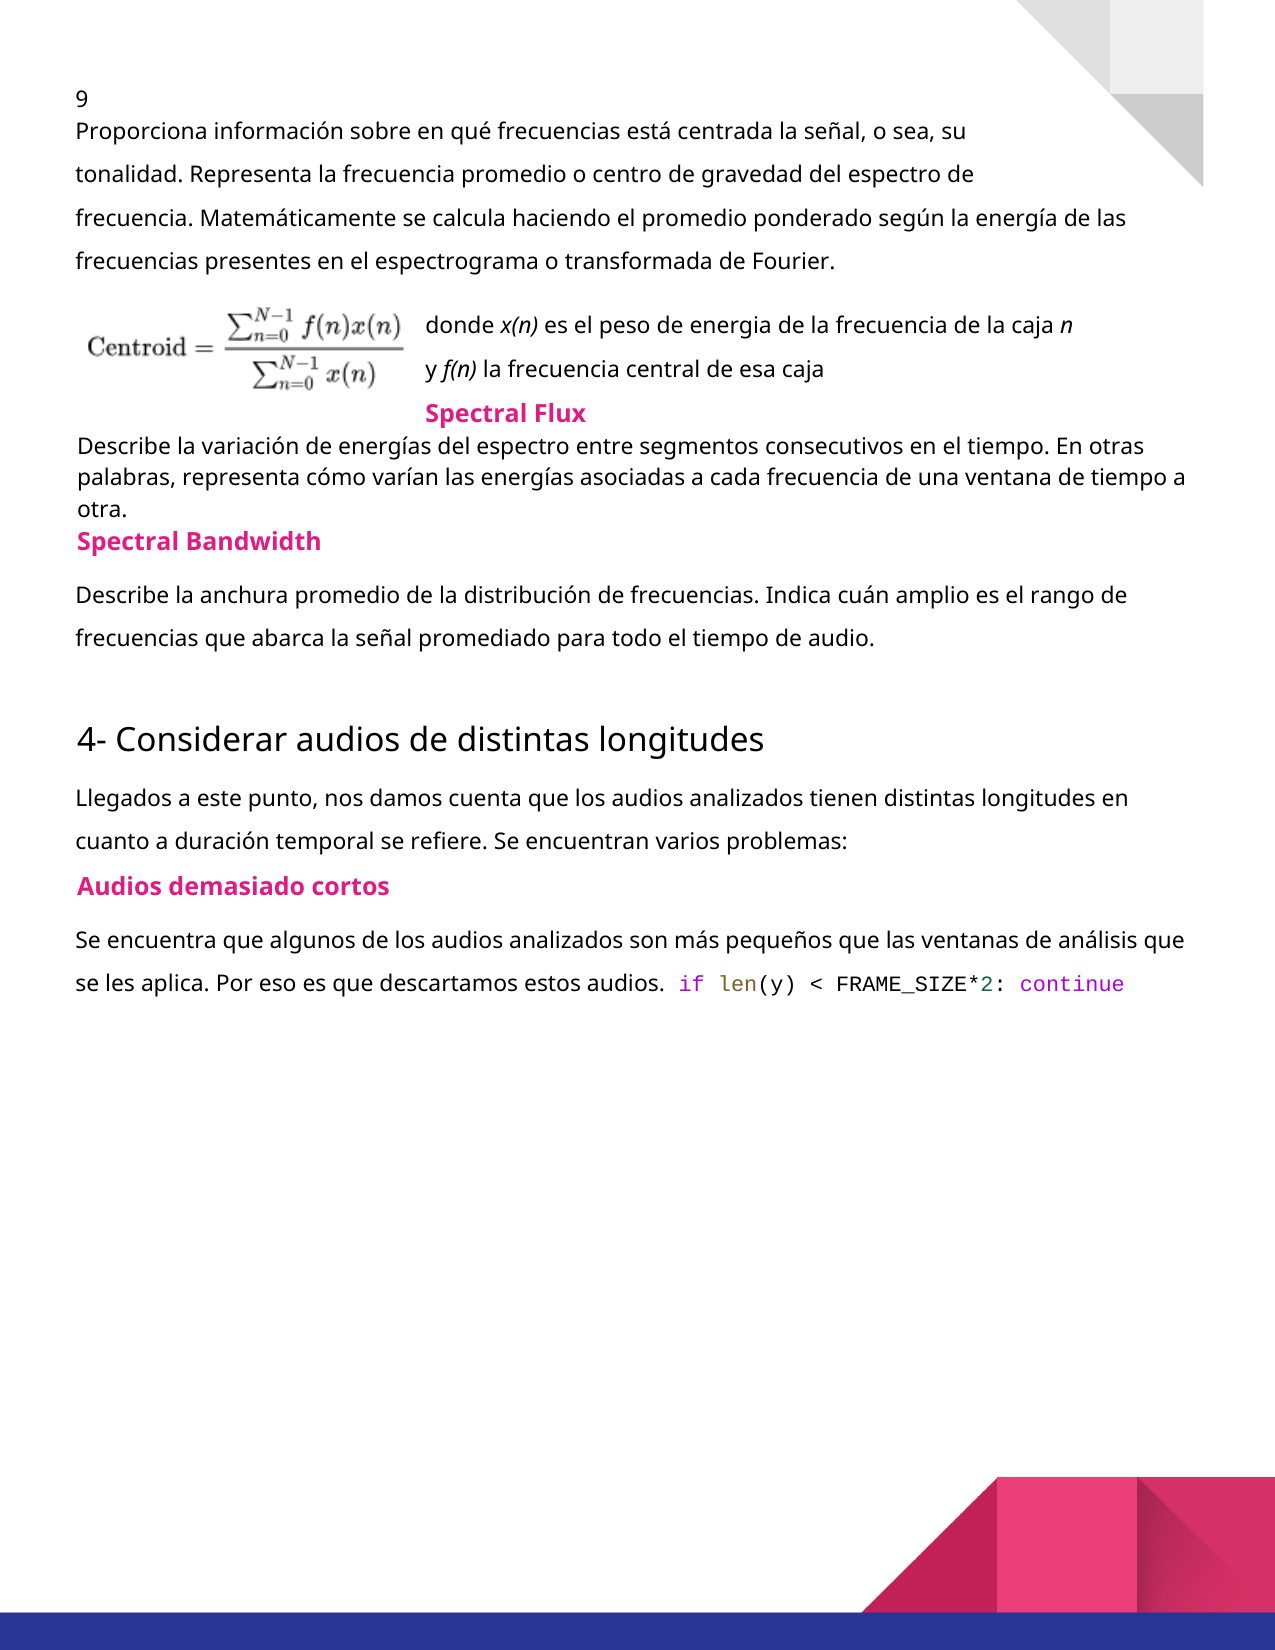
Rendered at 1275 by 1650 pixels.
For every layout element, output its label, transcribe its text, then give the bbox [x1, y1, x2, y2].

subtitle Spectral Bandwidth [77, 524, 1198, 558]
subtitle 4- Considerar audios de distintas longitudes [77, 716, 1198, 761]
subtitle Audios demasiado cortos [77, 869, 1198, 903]
picture [1015, 0, 1204, 188]
subtitle Spectral Flux [77, 396, 1198, 430]
subtitle Describe la variación de energías del espectro entre segmentos consecutivos en el tiempo. En otras palabras, representa cómo varían las energías asociadas a cada frecuencia de una ventana de tiempo a otra. [77, 430, 1198, 524]
text Se encuentra que algunos de los audios analizados son más pequeños que las ventanas de análisis que se les aplica. Por eso es que descartamos estos audios. if len(y) < FRAME_SIZE*2: continue [75, 924, 1198, 998]
picture [0, 1475, 1275, 1650]
text Proporciona información sobre en qué frecuencias está centrada la señal, o sea, su tonalidad. Representa la frecuencia promedio o centro de gravedad del espectro de frecuencia. Matemáticamente se calcula haciendo el promedio ponderado según la energía de las frecuencias presentes en el espectrograma o transformada de Fourier. [75, 114, 1198, 276]
picture [87, 306, 407, 392]
text donde x(n) es el peso de energia de la frecuencia de la caja n y f(n) la frecuencia central de esa caja [407, 309, 1198, 384]
text Describe la anchura promedio de la distribución de frecuencias. Indica cuán amplio es el rango de frecuencias que abarca la señal promediado para todo el tiempo de audio. [75, 579, 1198, 653]
text Llegados a este punto, nos damos cuenta que los audios analizados tienen distintas longitudes en cuanto a duración temporal se refiere. Se encuentran varios problemas: [75, 782, 1198, 857]
